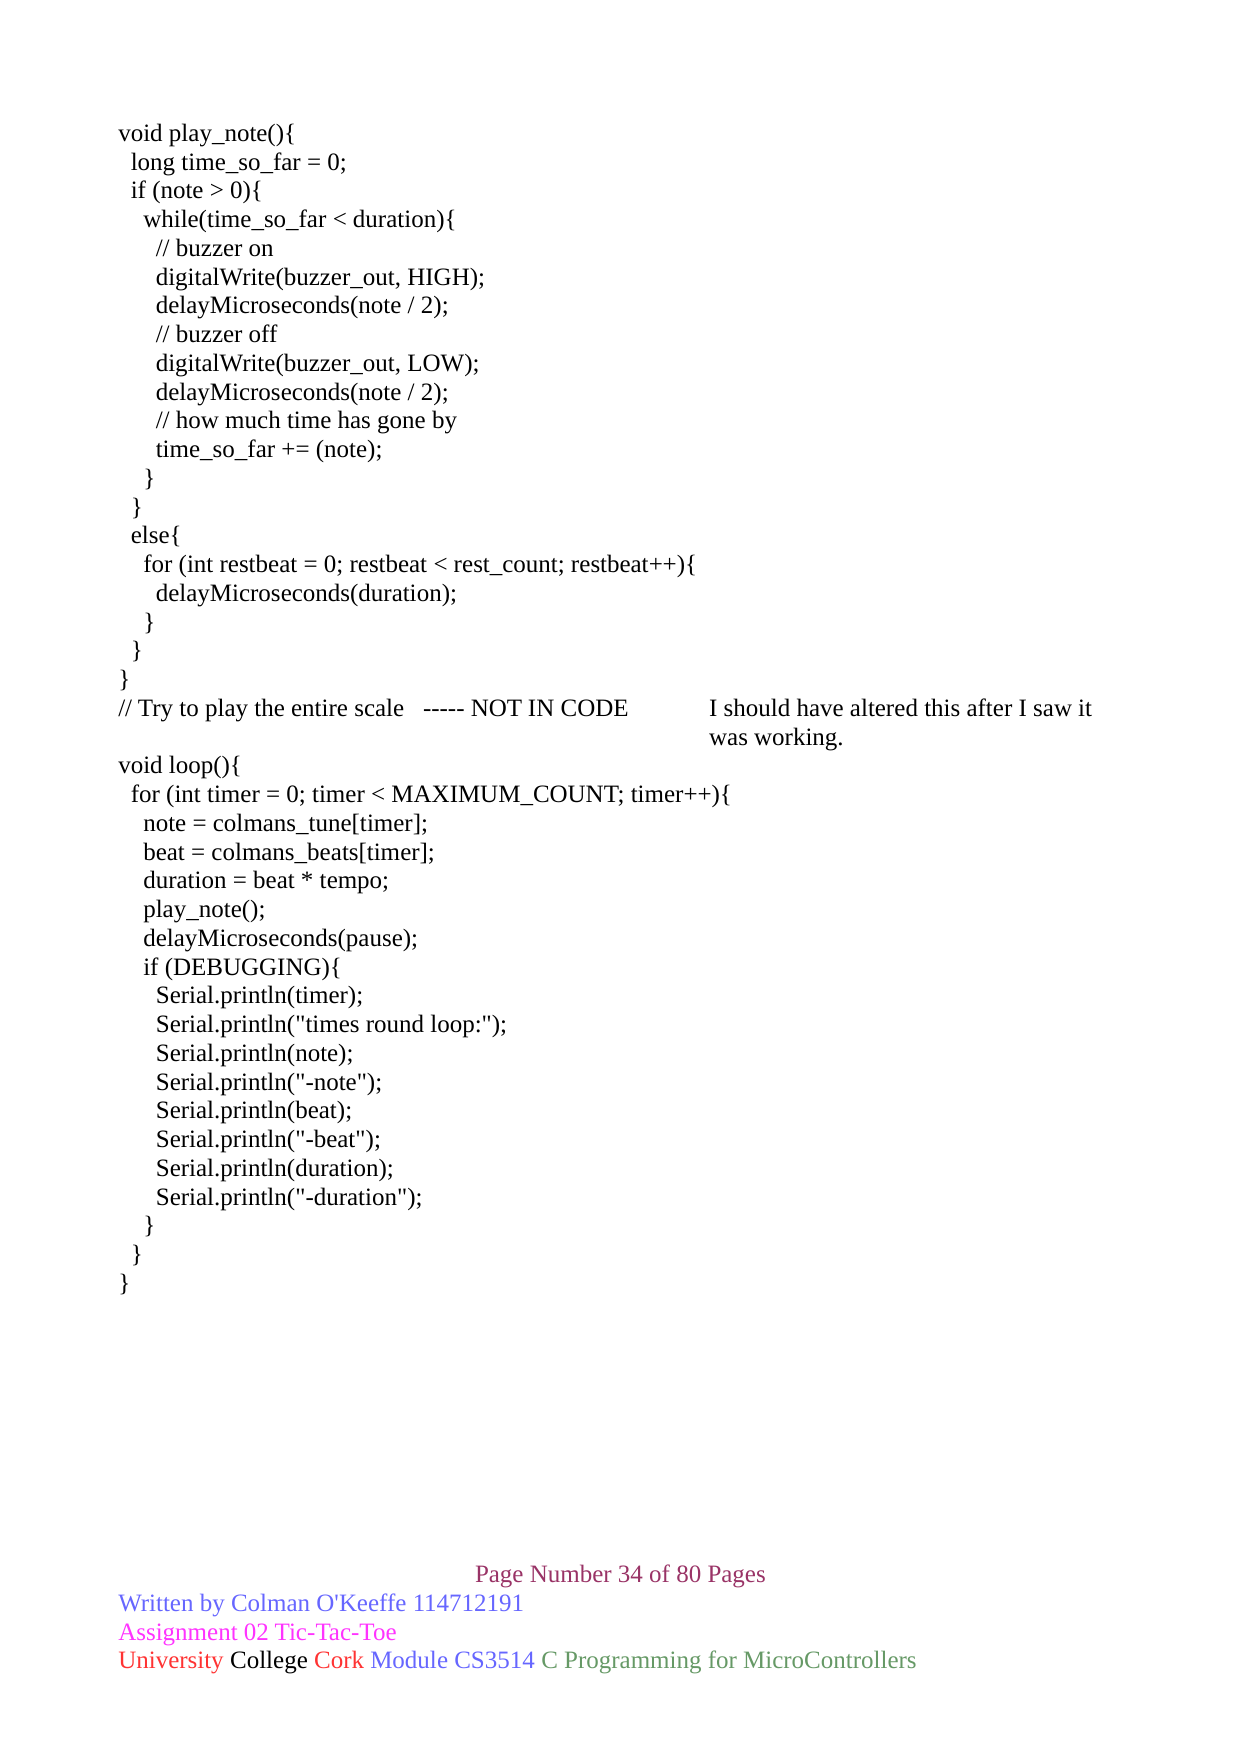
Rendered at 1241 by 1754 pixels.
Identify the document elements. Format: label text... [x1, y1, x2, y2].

text // buzzer off [118, 319, 1122, 348]
text // buzzer on [118, 233, 1122, 262]
text note = colmans_tune[timer]; [118, 808, 1122, 837]
text Serial.println(beat); [118, 1096, 1122, 1124]
text } [118, 492, 1122, 521]
text Serial.println(note); [118, 1038, 1122, 1067]
text if (note > 0){ [118, 176, 1122, 204]
text digitalWrite(buzzer_out, LOW); [118, 348, 1122, 377]
text // Try to play the entire scale ----- NOT IN CODE I should have altered this after I saw it was working. [118, 693, 1122, 751]
text Serial.println("-duration"); [118, 1182, 1122, 1211]
text delayMicroseconds(note / 2); [118, 377, 1122, 406]
text } [118, 607, 1122, 636]
text Serial.println(duration); [118, 1153, 1122, 1182]
text } [118, 1239, 1122, 1268]
text else{ [118, 521, 1122, 549]
text beat = colmans_beats[timer]; [118, 837, 1122, 866]
text play_note(); [118, 894, 1122, 923]
text while(time_so_far < duration){ [118, 204, 1122, 233]
text delayMicroseconds(duration); [118, 578, 1122, 607]
text duration = beat * tempo; [118, 866, 1122, 894]
text void play_note(){ [118, 118, 1122, 147]
text Serial.println(timer); [118, 981, 1122, 1009]
text void loop(){ [118, 751, 1122, 779]
text if (DEBUGGING){ [118, 952, 1122, 981]
text } [118, 463, 1122, 492]
text } [118, 1268, 1122, 1297]
text long time_so_far = 0; [118, 147, 1122, 176]
text } [118, 1211, 1122, 1239]
text Serial.println("times round loop:"); [118, 1009, 1122, 1038]
text Serial.println("-note"); [118, 1067, 1122, 1096]
text delayMicroseconds(pause); [118, 923, 1122, 952]
text time_so_far += (note); [118, 434, 1122, 463]
text } [118, 664, 1122, 693]
text for (int timer = 0; timer < MAXIMUM_COUNT; timer++){ [118, 779, 1122, 808]
text for (int restbeat = 0; restbeat < rest_count; restbeat++){ [118, 549, 1122, 578]
text digitalWrite(buzzer_out, HIGH); [118, 262, 1122, 291]
text delayMicroseconds(note / 2); [118, 291, 1122, 319]
text Serial.println("-beat"); [118, 1124, 1122, 1153]
text } [118, 636, 1122, 664]
text // how much time has gone by [118, 406, 1122, 434]
